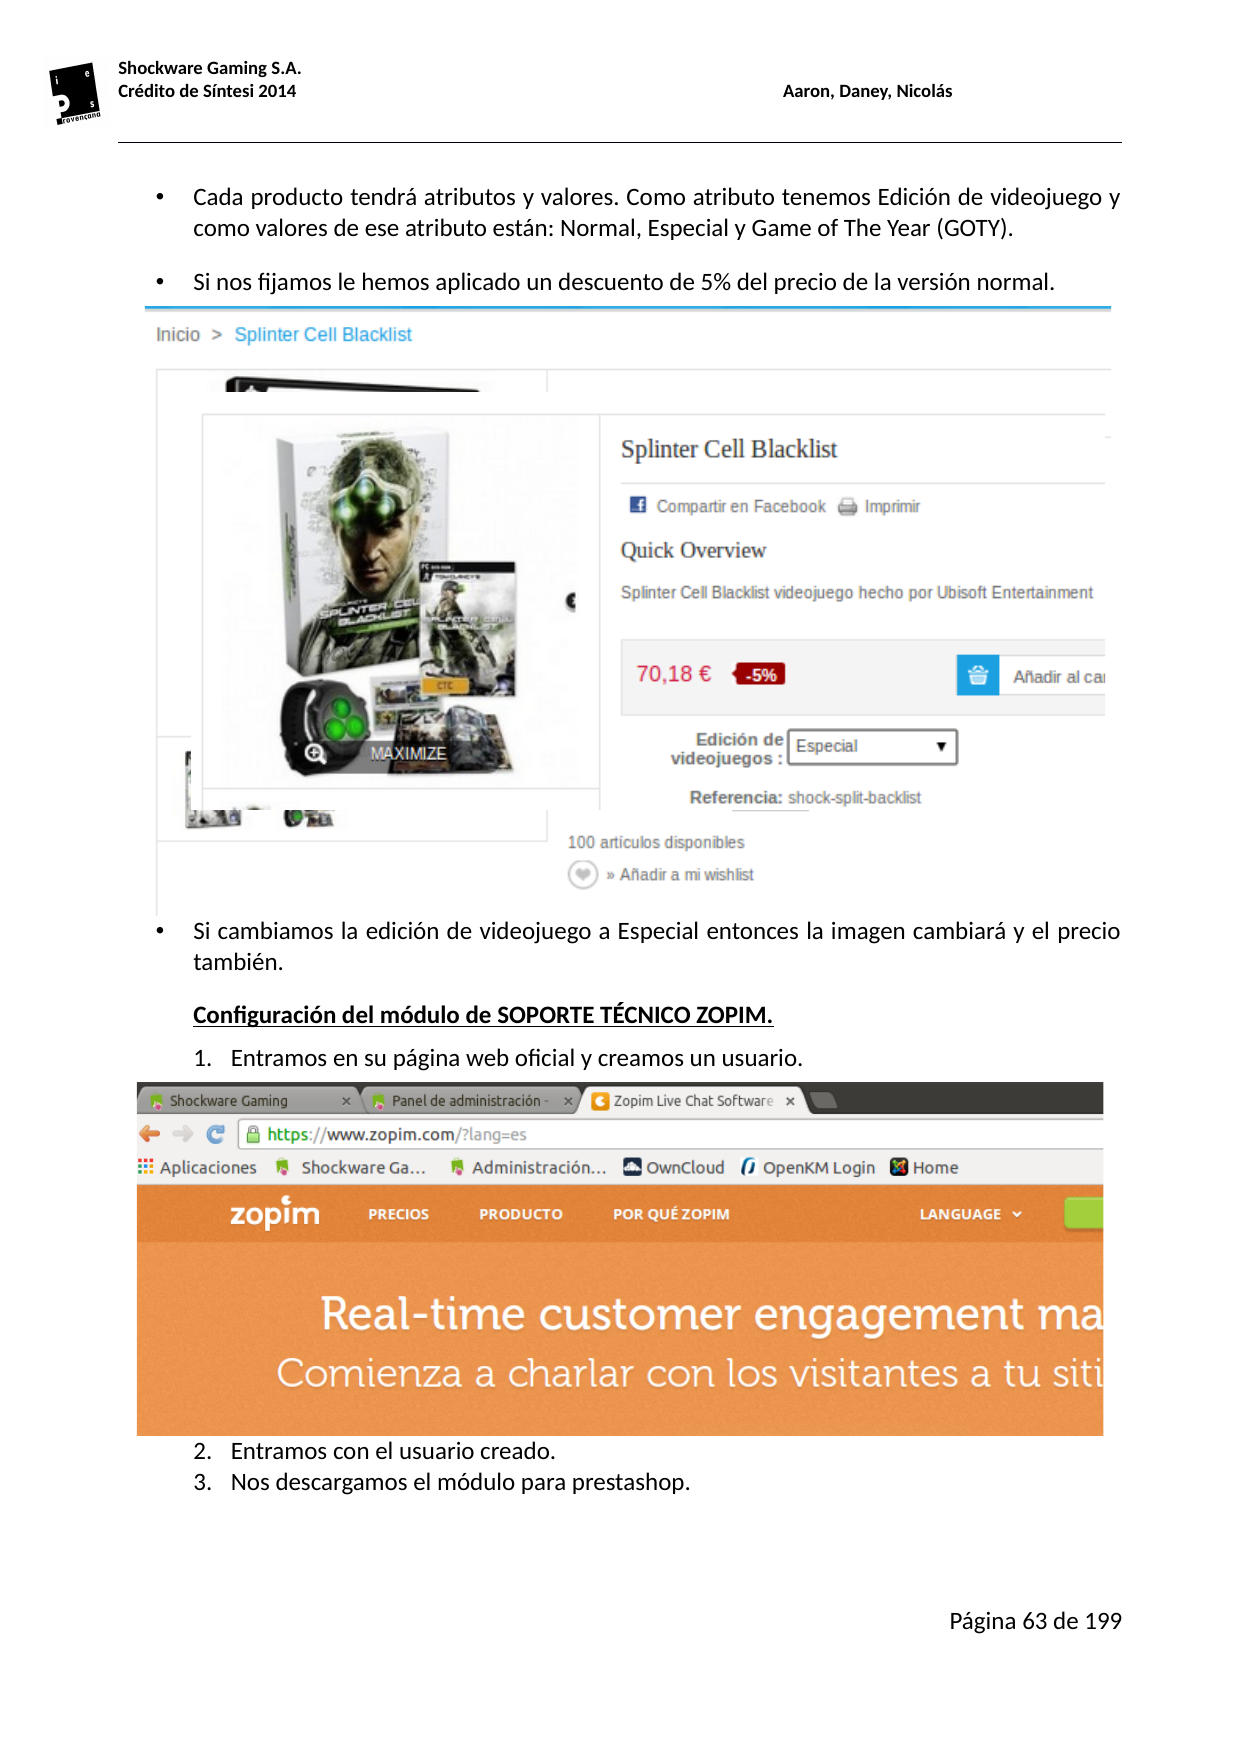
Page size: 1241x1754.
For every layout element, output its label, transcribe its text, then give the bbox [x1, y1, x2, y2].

picture [144, 306, 1112, 916]
list Cada producto tendrá atributos y valores. Como atributo tenemos Edición de videojuego y como valores de ese atributo están: Normal, Especial y Game of The Year (GOTY). [156, 181, 1122, 242]
picture [136, 1082, 1104, 1436]
list Si cambiamos la edición de videojuego a Especial entonces la imagen cambiará y el precio también. [156, 320, 1122, 976]
list Entramos con el usuario creado. [193, 1072, 1122, 1466]
picture [43, 56, 110, 130]
list Nos descargamos el módulo para prestashop. [193, 1466, 1122, 1496]
list Entramos en su página web oficial y creamos un usuario. [193, 1042, 1122, 1072]
list Configuración del módulo de SOPORTE TÉCNICO ZOPIM. [156, 1000, 1122, 1030]
list Si nos fijamos le hemos aplicado un descuento de 5% del precio de la versión normal. [156, 266, 1122, 296]
